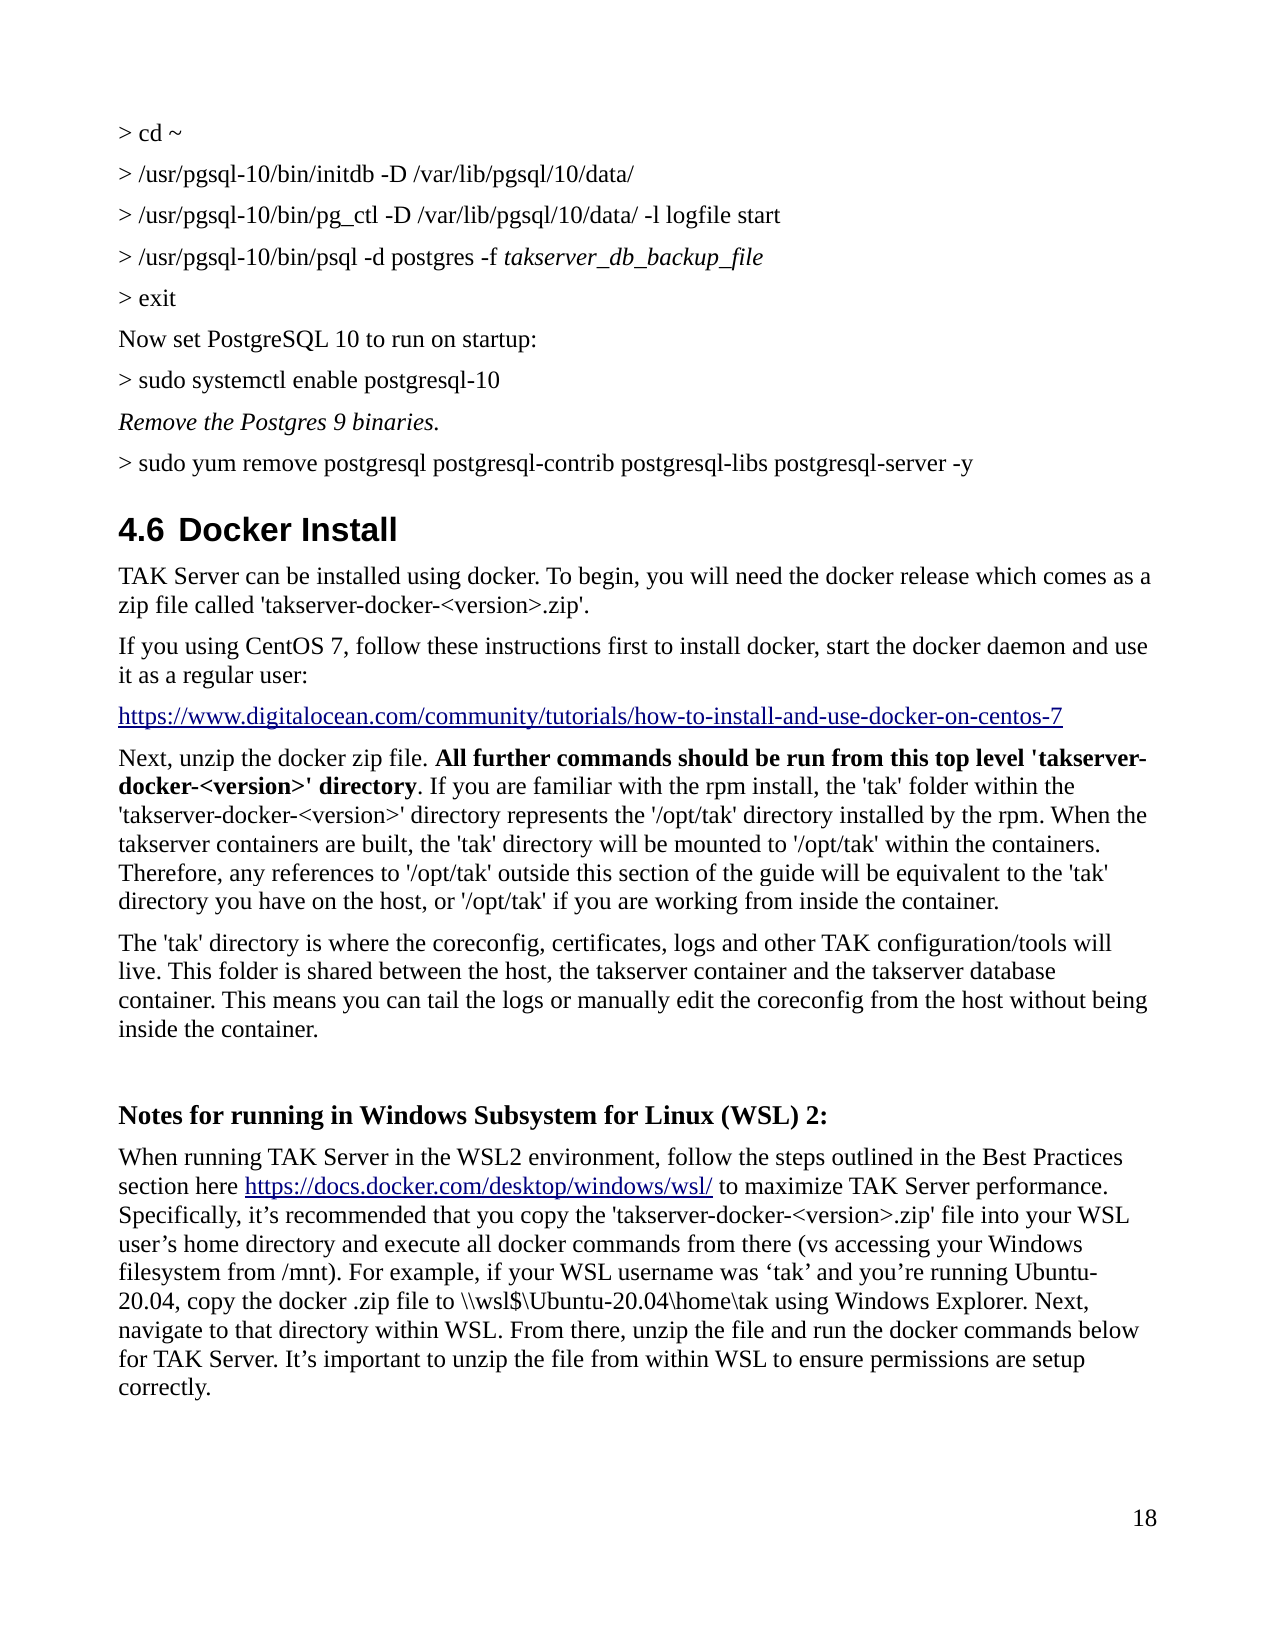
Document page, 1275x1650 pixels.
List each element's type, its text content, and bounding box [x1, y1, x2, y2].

text Now set PostgreSQL 10 to run on startup: [118, 324, 1098, 353]
text TAK Server can be installed using docker. To begin, you will need the docker release which comes as a zip file called 'takserver-docker-<version>.zip'. [118, 561, 1157, 619]
text The 'tak' directory is where the coreconfig, certificates, logs and other TAK configuration/tools will live. This folder is shared between the host, the takserver container and the takserver database container. This means you can tail the logs or manually edit the coreconfig from the host without being inside the container. [118, 928, 1157, 1043]
text > sudo systemctl enable postgresql-10 [118, 366, 1098, 394]
text https://www.digitalocean.com/community/tutorials/how-to-install-and-use-docker-on-centos-7 [118, 701, 1157, 730]
text > /usr/pgsql-10/bin/pg_ctl -D /var/lib/pgsql/10/data/ -l logfile start [118, 201, 1098, 229]
text > sudo yum remove postgresql postgresql-contrib postgresql-libs postgresql-server -y [118, 448, 1098, 477]
text > /usr/pgsql-10/bin/psql -d postgres -f takserver_db_backup_file [118, 242, 1098, 271]
text When running TAK Server in the WSL2 environment, follow the steps outlined in the Best Practices section here https://docs.docker.com/desktop/windows/wsl/ to maximize TAK Server performance. Specifically, it’s recommended that you copy the 'takserver-docker-<version>.zip' file into your WSL user’s home directory and execute all docker commands from there (vs accessing your Windows filesystem from /mnt). For example, if your WSL username was ‘tak’ and you’re running Ubuntu-20.04, copy the docker .zip file to \\wsl$\Ubuntu-20.04\home\tak using Windows Explorer. Next, navigate to that directory within WSL. From there, unzip the file and run the docker commands below for TAK Server. It’s important to unzip the file from within WSL to ensure permissions are setup correctly. [118, 1142, 1157, 1401]
text > exit [118, 283, 1098, 312]
text Notes for running in Windows Subsystem for Linux (WSL) 2: [118, 1099, 1157, 1130]
text If you using CentOS 7, follow these instructions first to install docker, start the docker daemon and use it as a regular user: [118, 631, 1157, 689]
text > /usr/pgsql-10/bin/initdb -D /var/lib/pgsql/10/data/ [118, 159, 1098, 188]
subtitle Docker Install [118, 510, 1157, 549]
text Remove the Postgres 9 binaries. [118, 407, 1098, 436]
text > cd ~ [118, 118, 1098, 147]
text Next, unzip the docker zip file. All further commands should be run from this top level 'takserver-docker-<version>' directory. If you are familiar with the rpm install, the 'tak' folder within the 'takserver-docker-<version>' directory represents the '/opt/tak' directory installed by the rpm. When the takserver containers are built, the 'tak' directory will be mounted to '/opt/tak' within the containers. Therefore, any references to '/opt/tak' outside this section of the guide will be equivalent to the 'tak' directory you have on the host, or '/opt/tak' if you are working from inside the container. [118, 743, 1157, 915]
